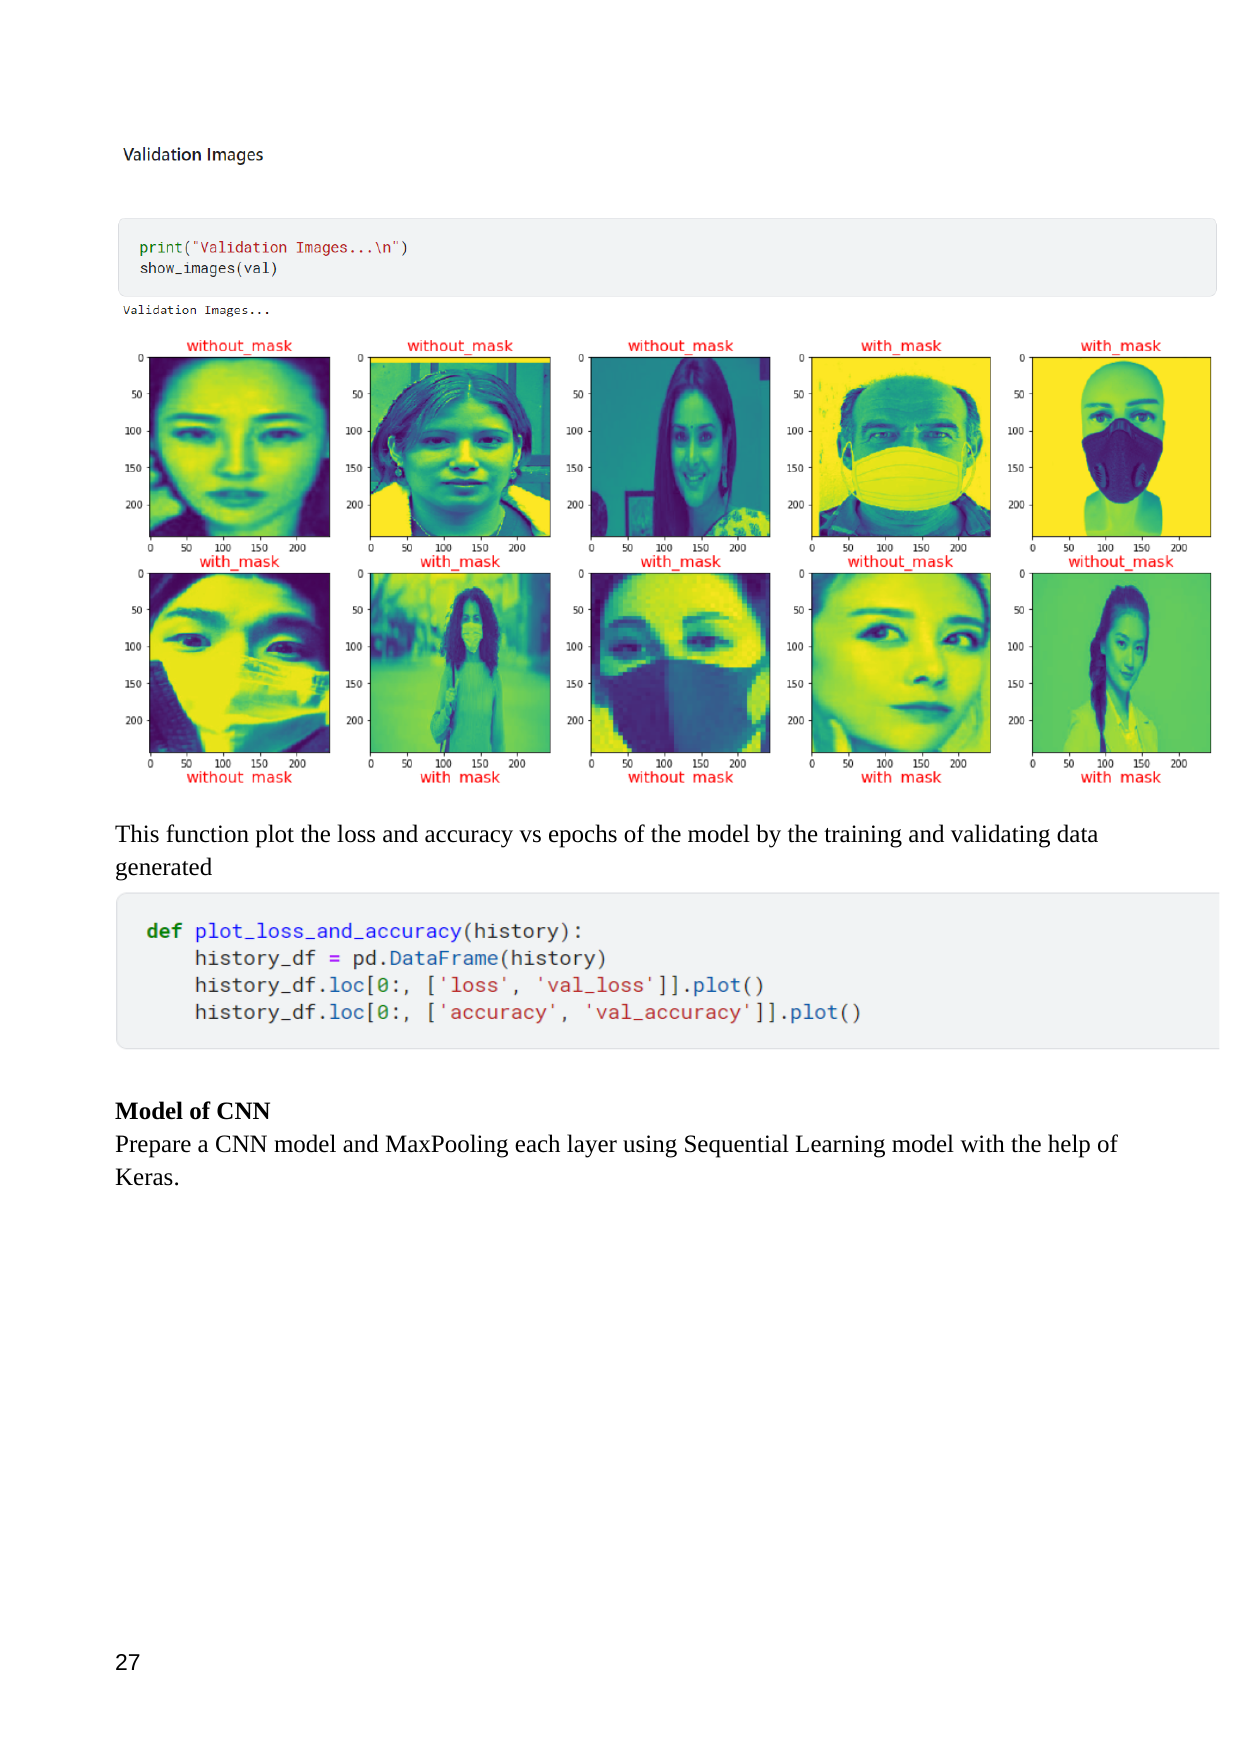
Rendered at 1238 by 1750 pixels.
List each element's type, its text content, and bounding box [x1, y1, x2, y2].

picture [115, 141, 1220, 783]
text Prepare a CNN model and MaxPooling each layer using Sequential Learning model with the help of Keras. [115, 1129, 1133, 1191]
text This function plot the loss and accuracy vs epochs of the model by the training and validating data generated [115, 819, 1133, 881]
picture [115, 885, 1220, 1059]
text Model of CNN [115, 1096, 1133, 1124]
